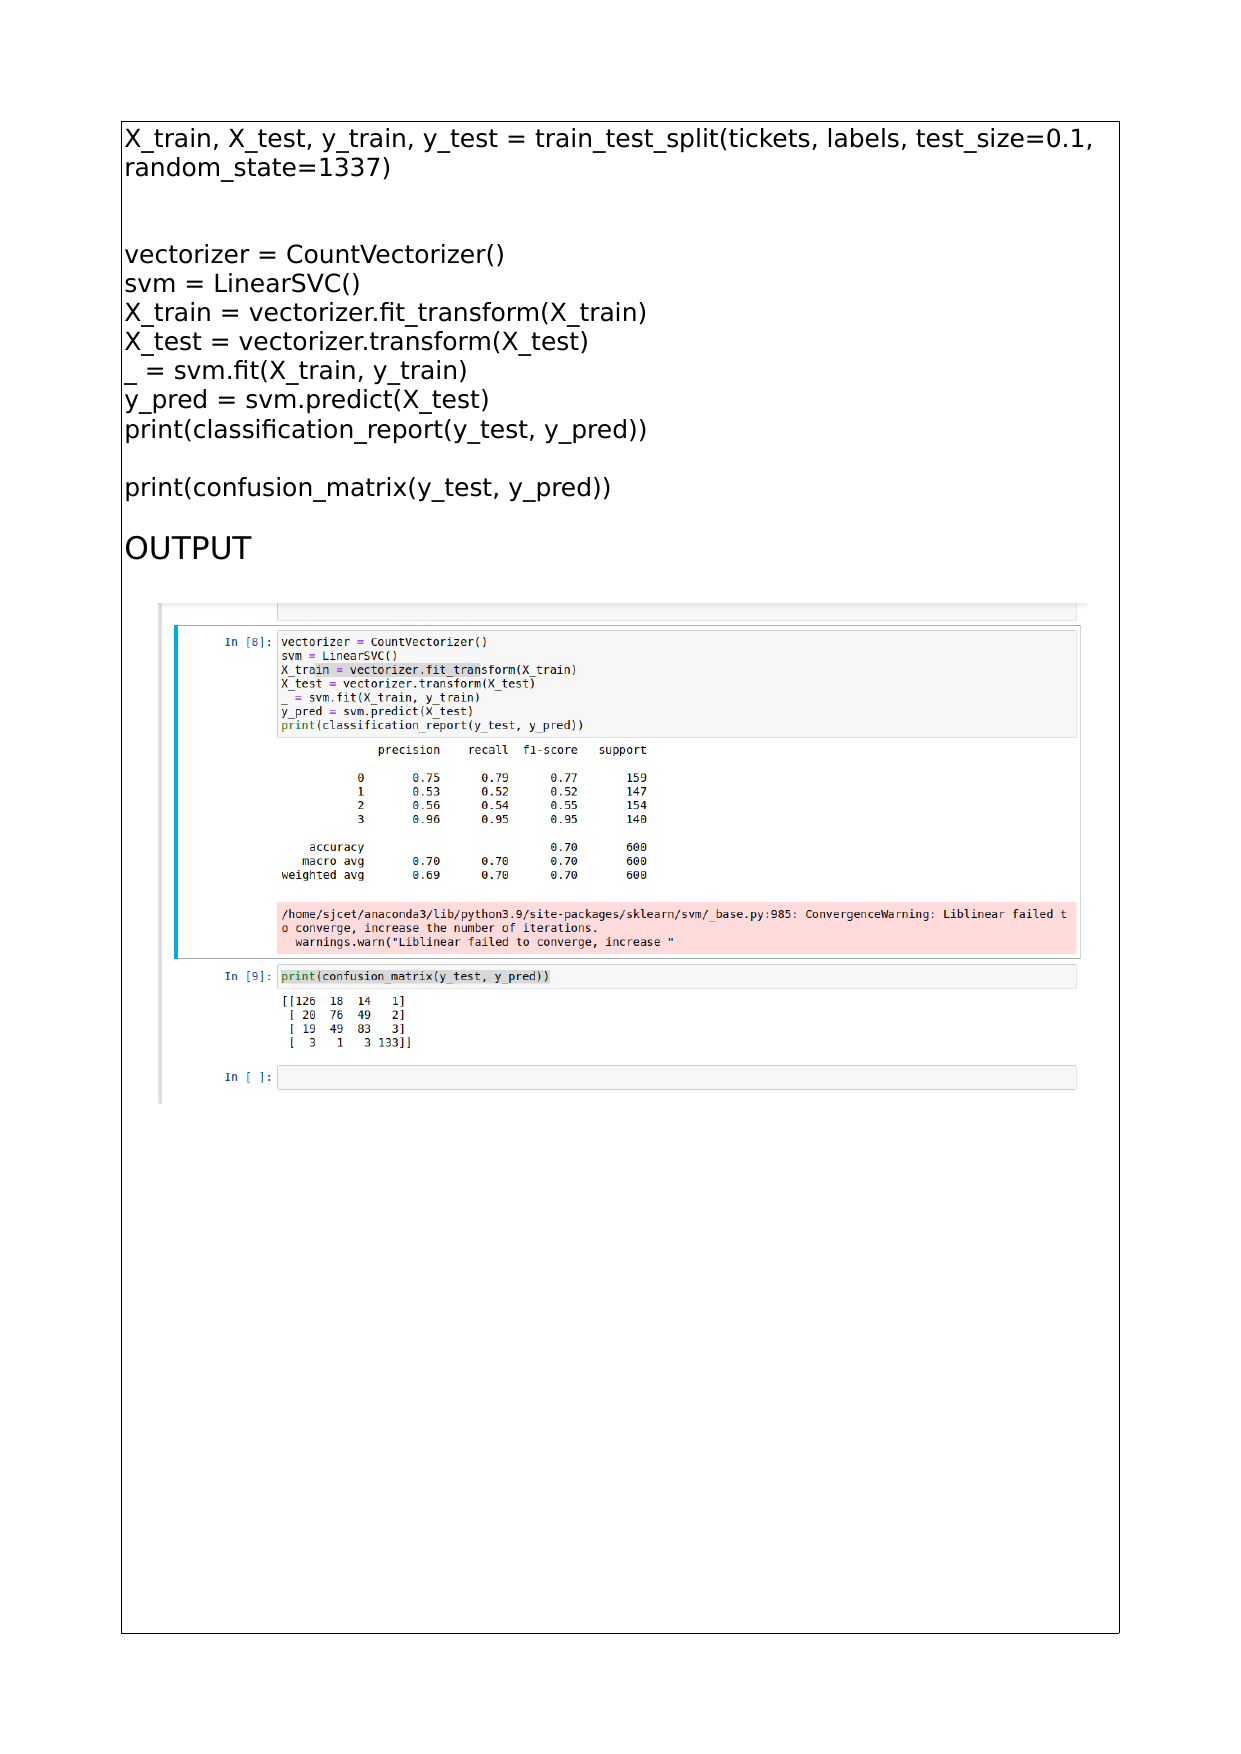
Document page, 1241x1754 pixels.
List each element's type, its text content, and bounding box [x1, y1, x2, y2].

picture [158, 601, 1088, 1104]
text print(confusion_matrix(y_test, y_pred)) [124, 473, 1116, 502]
text _ = svm.fit(X_train, y_train) [124, 357, 1116, 386]
text X_train = vectorizer.fit_transform(X_train) [124, 298, 1116, 327]
text OUTPUT [124, 531, 1116, 567]
text X_test = vectorizer.transform(X_test) [124, 327, 1116, 357]
text X_train, X_test, y_train, y_test = train_test_split(tickets, labels, test_size=0.1, random_state=1337) [124, 124, 1116, 182]
text print(classification_report(y_test, y_pred)) [124, 415, 1116, 444]
text svm = LinearSVC() [124, 269, 1116, 298]
text vectorizer = CountVectorizer() [124, 240, 1116, 269]
text y_pred = svm.predict(X_test) [124, 386, 1116, 415]
